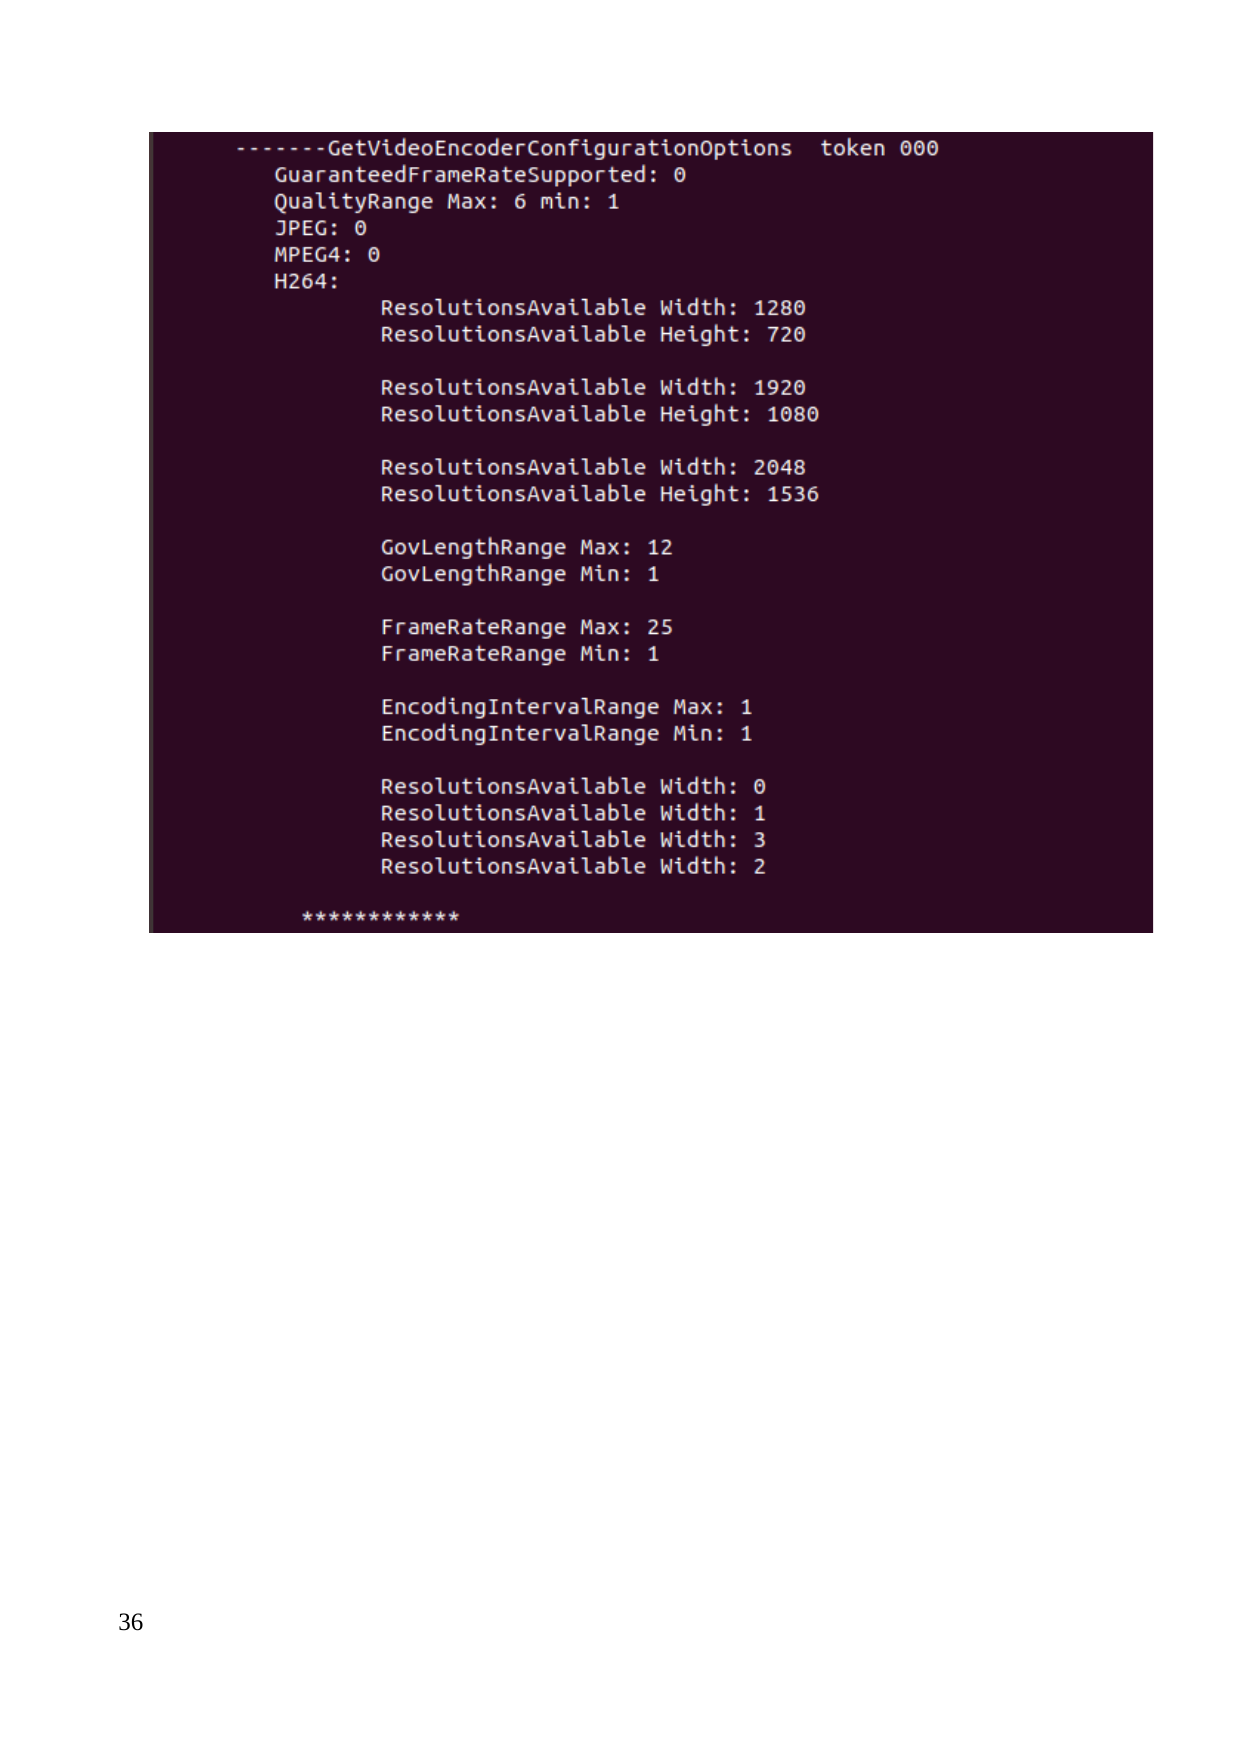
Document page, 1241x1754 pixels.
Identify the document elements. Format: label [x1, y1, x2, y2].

picture [149, 132, 1154, 933]
